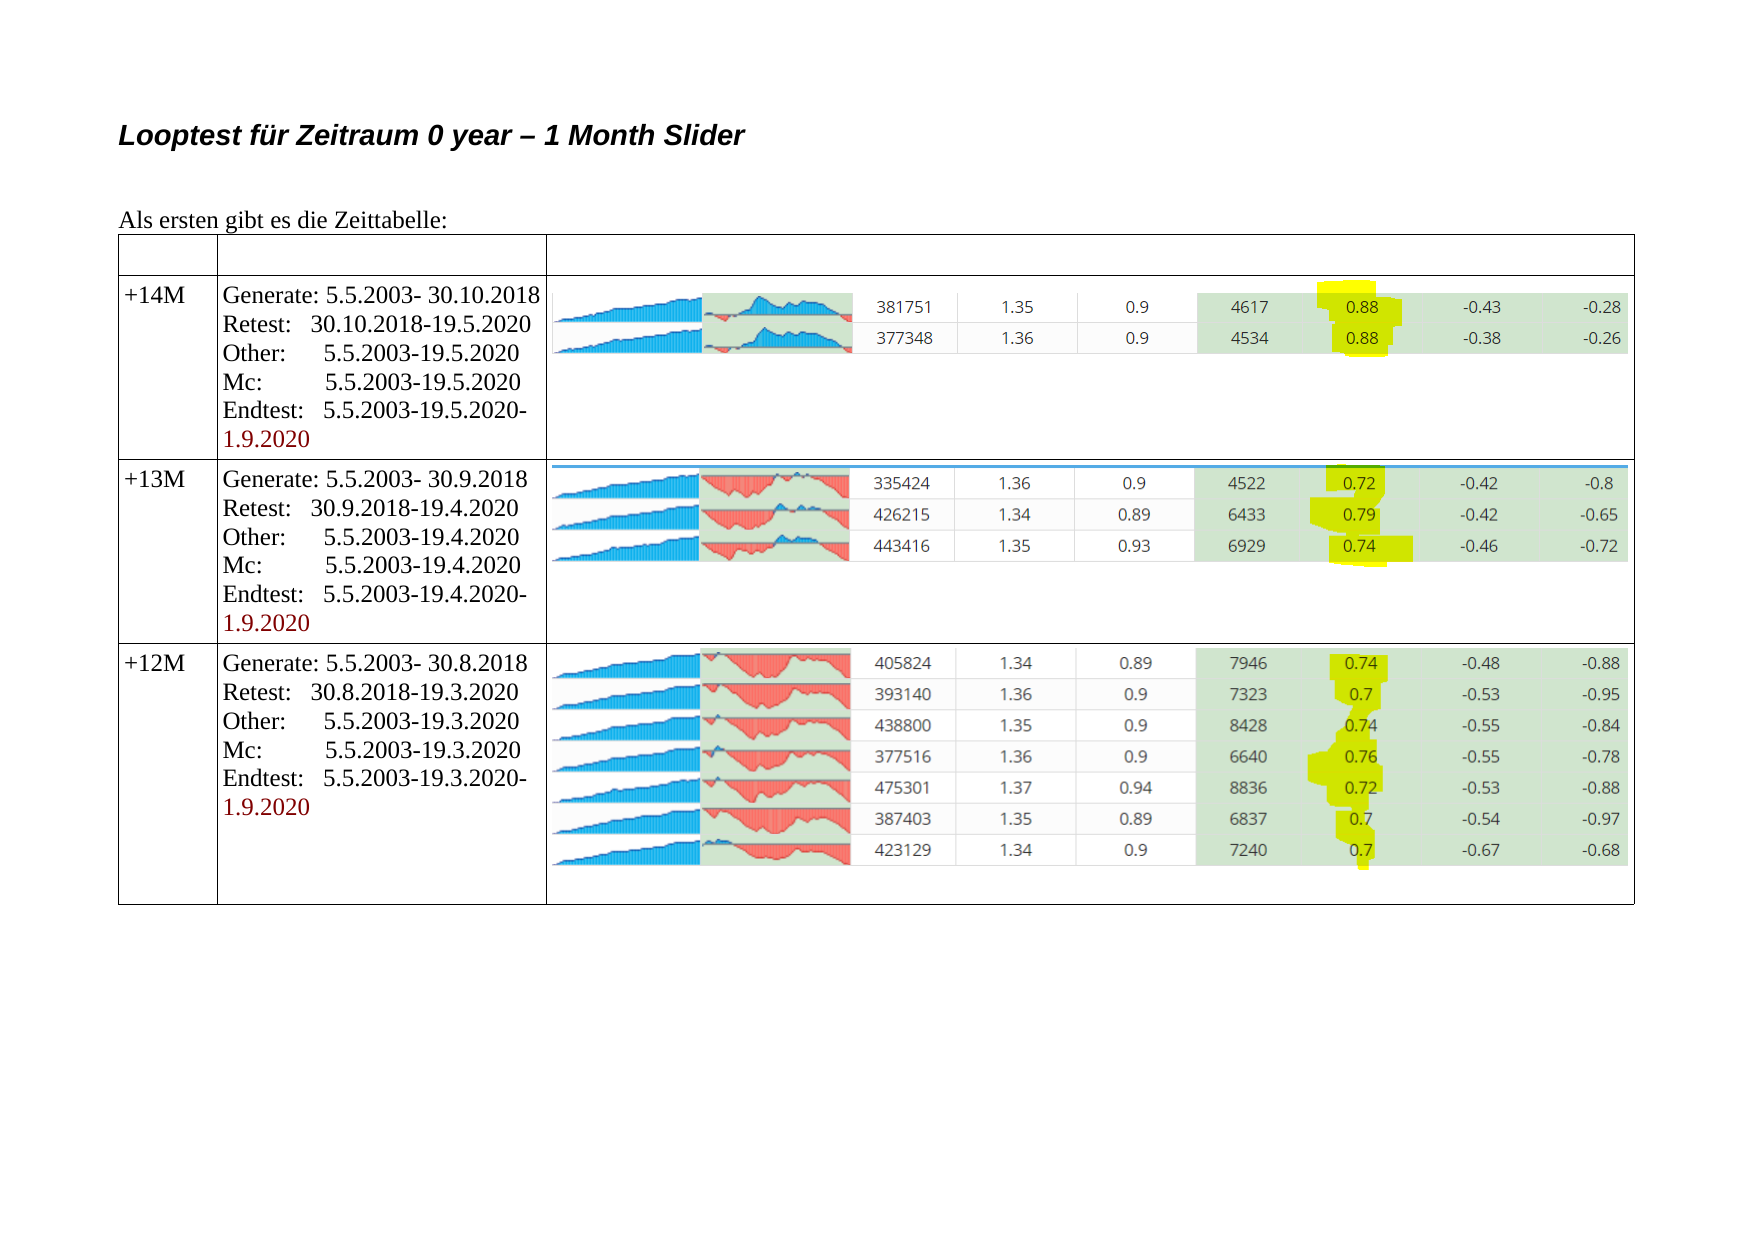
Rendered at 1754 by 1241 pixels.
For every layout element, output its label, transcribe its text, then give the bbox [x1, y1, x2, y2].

picture [552, 648, 1628, 870]
table_cell +13M [119, 460, 217, 643]
table_cell Generate: 5.5.2003- 30.10.2018 Retest: 30.10.2018-19.5.2020 Other: 5.5.2003-19.5.2020 Mc: 5.5.2003-19.5.2020 Endtest: 5.5.2003-19.5.2020-1.9.2020 [218, 276, 546, 458]
text Als ersten gibt es die Zeittabelle: [118, 205, 1636, 234]
table_cell [547, 460, 1634, 643]
table_cell Generate: 5.5.2003- 30.8.2018 Retest: 30.8.2018-19.3.2020 Other: 5.5.2003-19.3.2020 Mc: 5.5.2003-19.3.2020 Endtest: 5.5.2003-19.3.2020-1.9.2020 [218, 644, 546, 904]
table_cell [547, 644, 1634, 648]
table_header [218, 235, 546, 274]
table_cell [547, 276, 1634, 458]
picture [552, 280, 1628, 357]
table_cell +12M [119, 644, 217, 904]
subtitle Looptest für Zeitraum 0 year – 1 Month Slider [118, 118, 1636, 152]
table_cell [547, 649, 1634, 904]
table_cell Generate: 5.5.2003- 30.9.2018 Retest: 30.9.2018-19.4.2020 Other: 5.5.2003-19.4.2020 Mc: 5.5.2003-19.4.2020 Endtest: 5.5.2003-19.4.2020-1.9.2020 [218, 460, 546, 643]
table_cell +14M [119, 276, 217, 458]
picture [552, 464, 1628, 567]
table_header [119, 235, 217, 274]
table_header [547, 235, 1634, 274]
